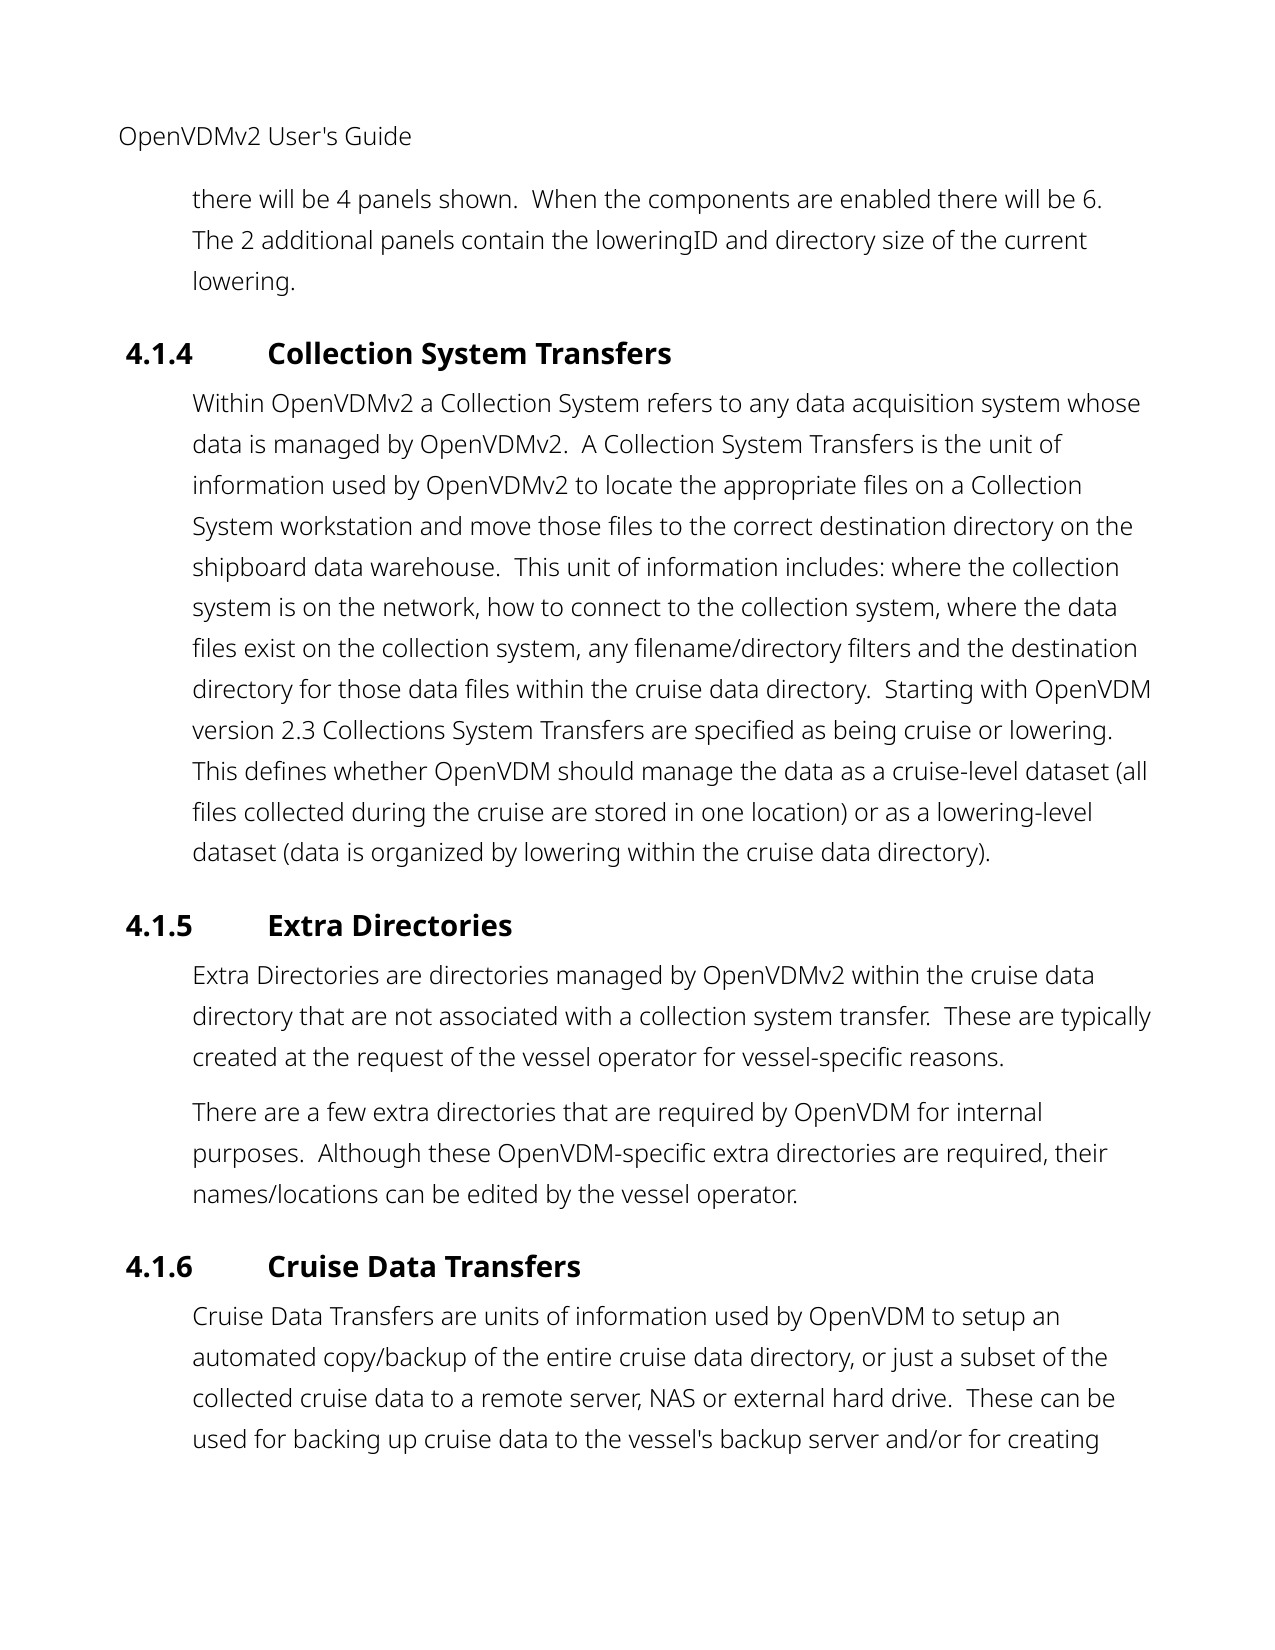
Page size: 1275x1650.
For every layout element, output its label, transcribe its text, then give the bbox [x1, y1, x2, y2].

text Extra Directories are directories managed by OpenVDMv2 within the cruise data directory that are not associated with a collection system transfer. These are typically created at the request of the vessel operator for vessel-specific reasons. [192, 957, 1157, 1073]
text there will be 4 panels shown. When the components are enabled there will be 6. The 2 additional panels contain the loweringID and directory size of the current lowering. [192, 182, 1157, 297]
subtitle Extra Directories [118, 905, 1157, 945]
text Within OpenVDMv2 a Collection System refers to any data acquisition system whose data is managed by OpenVDMv2. A Collection System Transfers is the unit of information used by OpenVDMv2 to locate the appropriate files on a Collection System workstation and move those files to the correct destination directory on the shipboard data warehouse. This unit of information includes: where the collection system is on the network, how to connect to the collection system, where the data files exist on the collection system, any filename/directory filters and the destination directory for those data files within the cruise data directory. Starting with OpenVDM version 2.3 Collections System Transfers are specified as being cruise or lowering. This defines whether OpenVDM should manage the data as a cruise-level dataset (all files collected during the cruise are stored in one location) or as a lowering-level dataset (data is organized by lowering within the cruise data directory). [192, 386, 1157, 869]
subtitle Collection System Transfers [118, 333, 1157, 373]
subtitle Cruise Data Transfers [118, 1246, 1157, 1286]
text Cruise Data Transfers are units of information used by OpenVDM to setup an automated copy/backup of the entire cruise data directory, or just a subset of the collected cruise data to a remote server, NAS or external hard drive. These can be used for backing up cruise data to the vessel's backup server and/or for creating [192, 1299, 1157, 1455]
text There are a few extra directories that are required by OpenVDM for internal purposes. Although these OpenVDM-specific extra directories are required, their names/locations can be edited by the vessel operator. [192, 1094, 1157, 1210]
